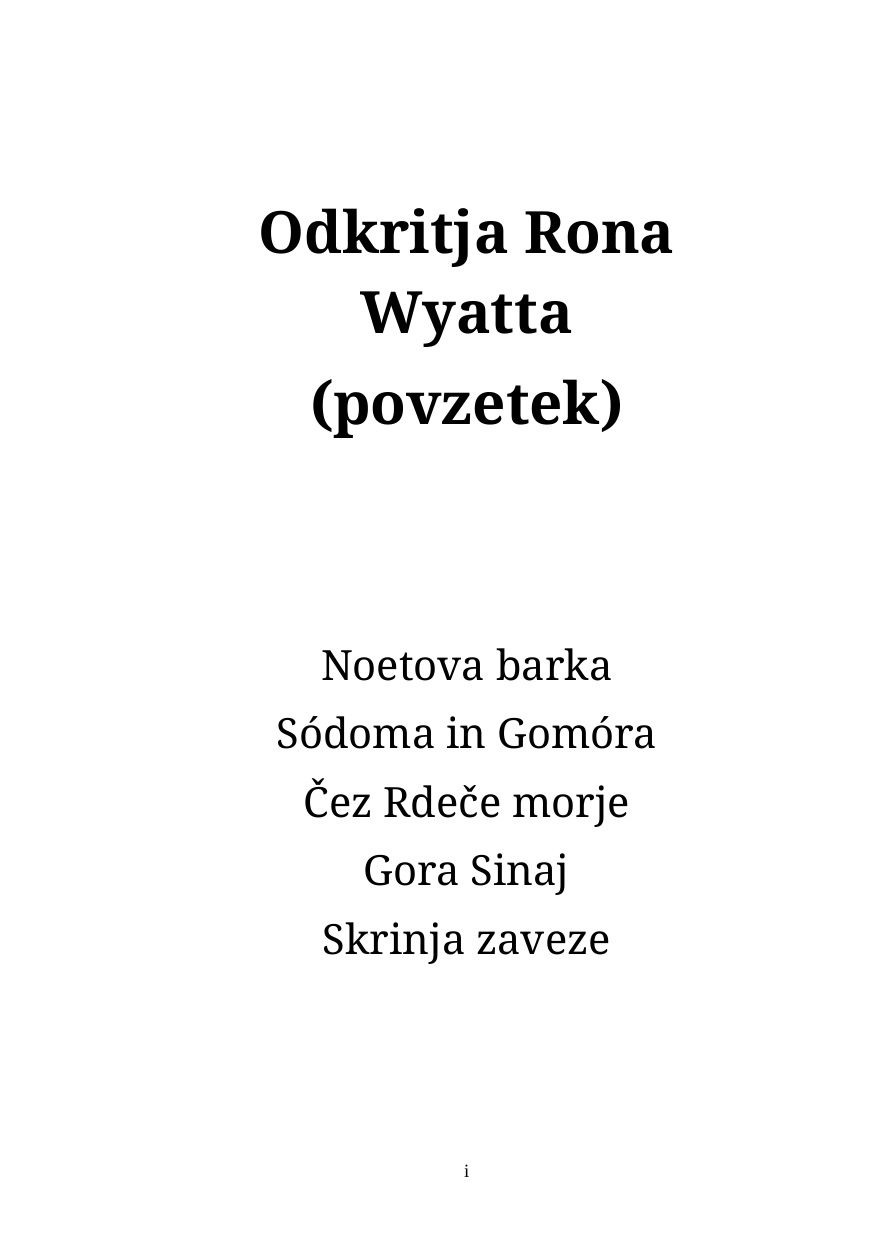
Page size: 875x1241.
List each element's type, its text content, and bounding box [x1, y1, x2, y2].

text Skrinja zaveze [159, 910, 774, 967]
text Noetova barka [159, 636, 774, 692]
text (povzetek) [159, 362, 774, 441]
text Čez Rdeče morje [159, 773, 774, 829]
text Odkritja Rona Wyatta [159, 191, 774, 350]
text Gora Sinaj [159, 841, 774, 898]
text Sódoma in Gomóra [159, 704, 774, 761]
